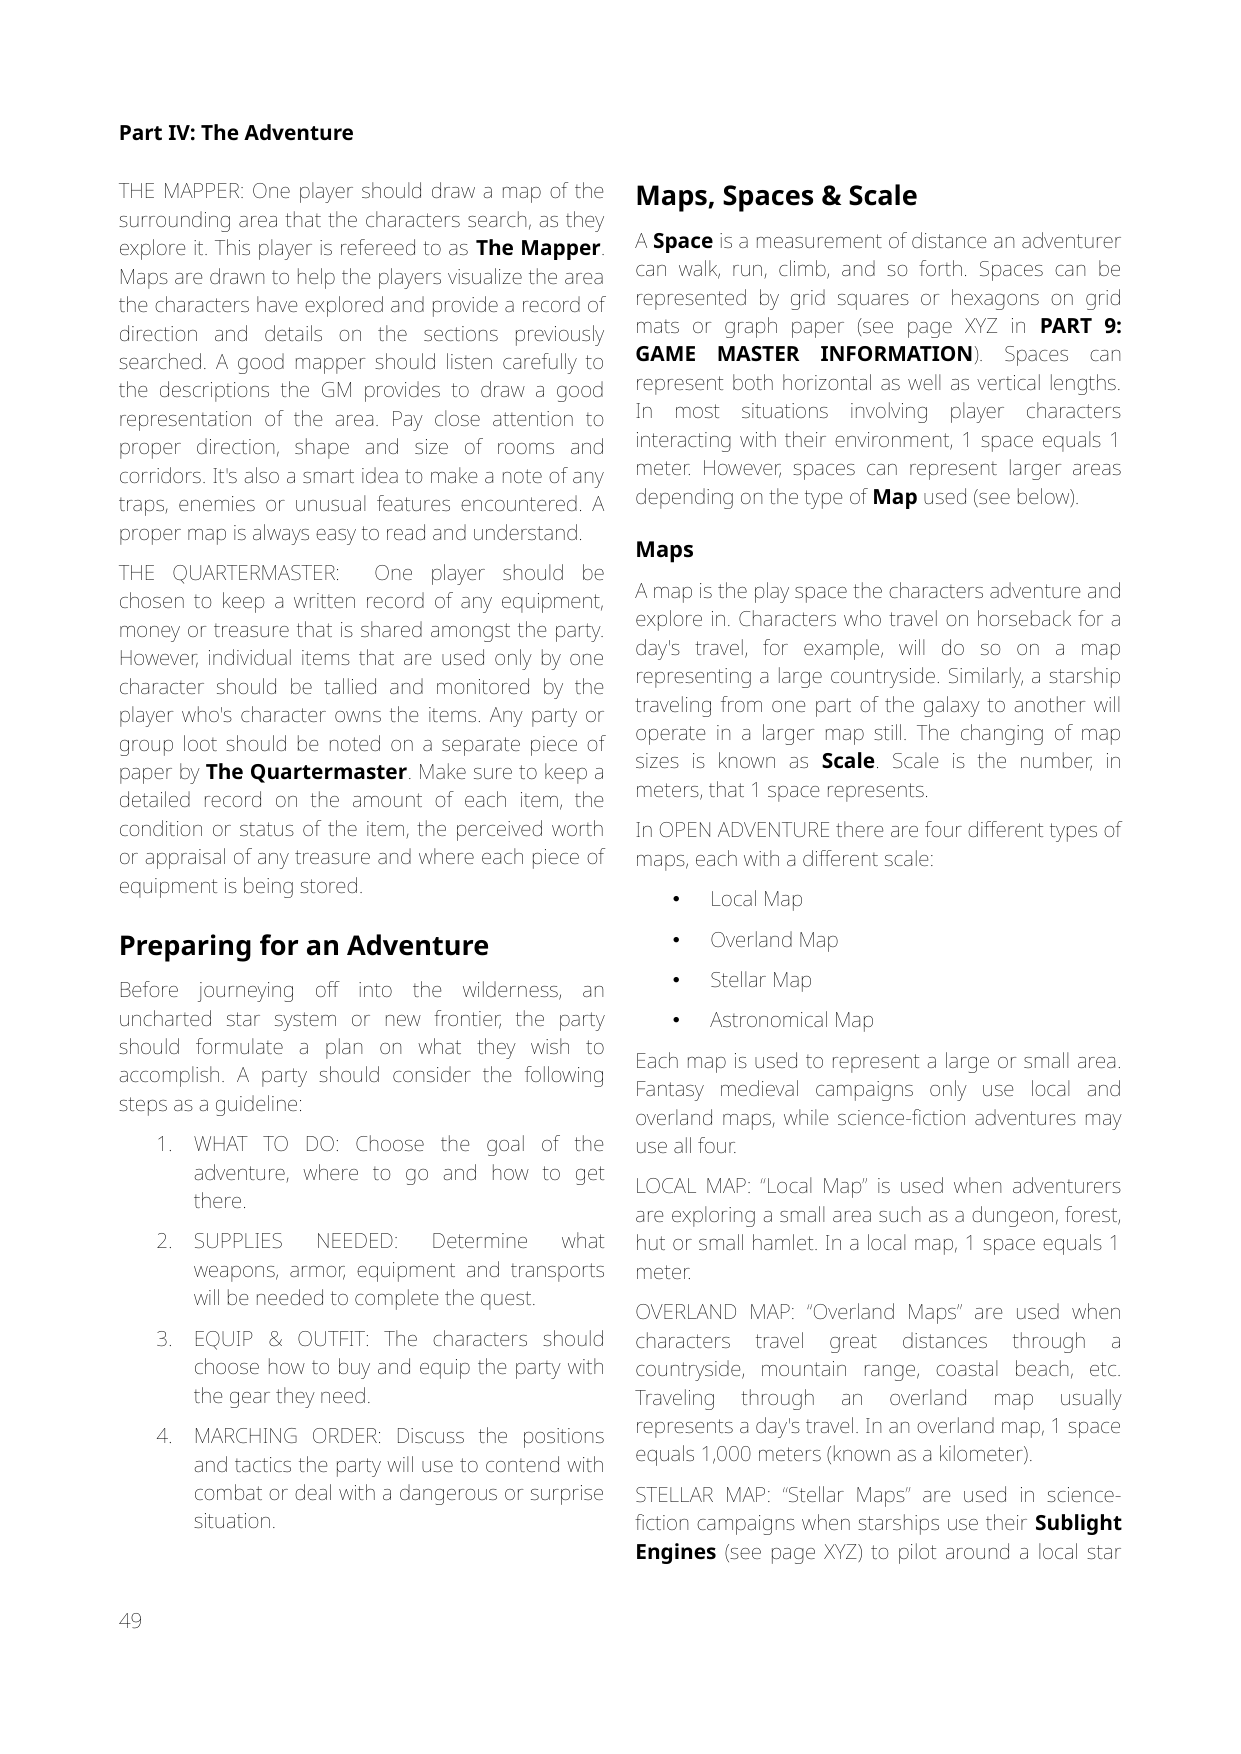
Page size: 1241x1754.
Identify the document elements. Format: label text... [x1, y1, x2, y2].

text Preparing for an Adventure [118, 926, 605, 963]
list SUPPLIES NEEDED: Determine what weapons, armor, equipment and transports will be needed to complete the quest. [156, 1227, 605, 1312]
text Each map is used to represent a large or small area. Fantasy medieval campaigns only use local and overland maps, while science-fiction adventures may use all four. [635, 1046, 1122, 1160]
list WHAT TO DO: Choose the goal of the adventure, where to go and how to get there. [156, 1129, 605, 1215]
list Local Map [673, 884, 1122, 913]
text A map is the play space the characters adventure and explore in. Characters who travel on horseback for a day's travel, for example, will do so on a map representing a large countryside. Similarly, a starship traveling from one part of the galaxy to another will operate in a larger map still. The changing of map sizes is known as Scale. Scale is the number, in meters, that 1 space represents. [635, 576, 1122, 803]
text THE MAPPER: One player should draw a map of the surrounding area that the characters search, as they explore it. This player is refereed to as The Mapper. Maps are drawn to help the players visualize the area the characters have explored and provide a record of direction and details on the sections previously searched. A good mapper should listen carefully to the descriptions the GM provides to draw a good representation of the area. Pay close attention to proper direction, shape and size of rooms and corridors. It's also a smart idea to make a note of any traps, enemies or unusual features encountered. A proper map is always easy to read and understand. [118, 176, 605, 546]
list Overland Map [673, 925, 1122, 953]
list Stellar Map [673, 965, 1122, 993]
text STELLAR MAP: “Stellar Maps” are used in science-fiction campaigns when starships use their Sublight Engines (see page XYZ) to pilot around a local star [635, 1480, 1122, 1565]
list EQUIP & OUTFIT: The characters should choose how to buy and equip the party with the gear they need. [156, 1324, 605, 1409]
subtitle Maps, Spaces & Scale [635, 176, 1122, 213]
text Before journeying off into the wilderness, an uncharted star system or new frontier, the party should formulate a plan on what they wish to accomplish. A party should consider the following steps as a guideline: [118, 975, 605, 1117]
text In OPEN ADVENTURE there are four different types of maps, each with a different scale: [635, 815, 1122, 872]
text LOCAL MAP: “Local Map” is used when adventurers are exploring a small area such as a dungeon, forest, hut or small hamlet. In a local map, 1 space equals 1 meter. [635, 1172, 1122, 1285]
text Maps [635, 534, 1122, 564]
list Astronomical Map [673, 1006, 1122, 1034]
text A Space is a measurement of distance an adventurer can walk, run, climb, and so forth. Spaces can be represented by grid squares or hexagons on grid mats or graph paper (see page XYZ in PART 9: GAME MASTER INFORMATION). Spaces can represent both horizontal as well as vertical lengths. In most situations involving player characters interacting with their environment, 1 space equals 1 meter. However, spaces can represent larger areas depending on the type of Map used (see below). [635, 226, 1122, 510]
text THE QUARTERMASTER: One player should be chosen to keep a written record of any equipment, money or treasure that is shared amongst the party. However, individual items that are used only by one character should be tallied and monitored by the player who's character owns the items. Any party or group loot should be noted on a separate piece of paper by The Quartermaster. Make sure to keep a detailed record on the amount of each item, the condition or status of the item, the perceived worth or appraisal of any treasure and where each piece of equipment is being stored. [118, 558, 605, 899]
list MARCHING ORDER: Discuss the positions and tactics the party will use to contend with combat or deal with a dangerous or surprise situation. [156, 1421, 605, 1535]
text OVERLAND MAP: “Overland Maps” are used when characters travel great distances through a countryside, mountain range, coastal beach, etc. Traveling through an overland map usually represents a day's travel. In an overland map, 1 space equals 1,000 meters (known as a kilometer). [635, 1297, 1122, 1468]
